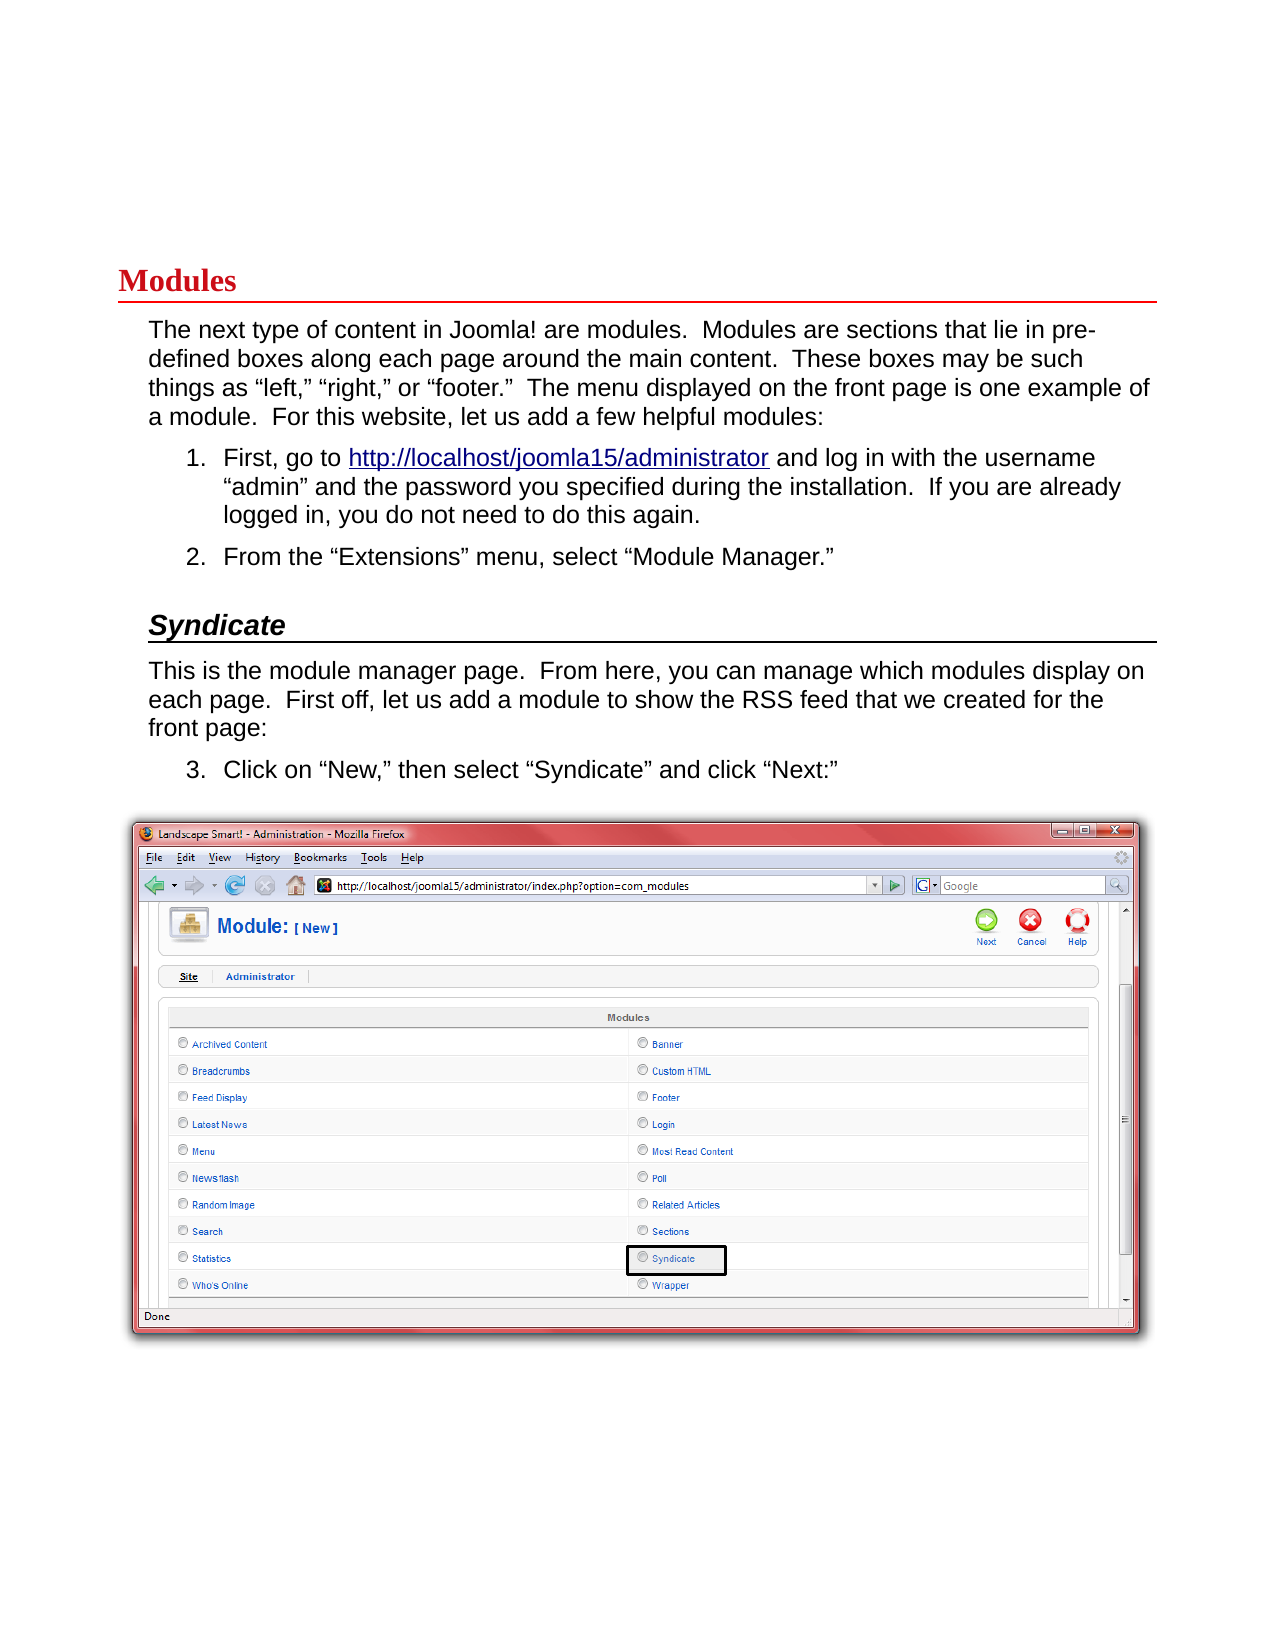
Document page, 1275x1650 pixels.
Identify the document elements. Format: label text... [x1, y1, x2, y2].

list First, go to http://localhost/joomla15/administrator and log in with the username “admin” and the password you specified during the installation. If you are already logged in, you do not need to do this again. [186, 443, 1157, 529]
list From the “Extensions” menu, select “Module Manager.” [186, 542, 1157, 570]
picture [119, 810, 1156, 1350]
text The next type of content in Joomla! are modules. Modules are sections that lie in pre-defined boxes along each page around the main content. These boxes may be such things as “left,” “right,” or “footer.” The menu displayed on the front page is one example of a module. For this website, let us add a few helpful modules: [148, 315, 1157, 430]
subtitle Syndicate [148, 608, 1157, 641]
list Click on “New,” then select “Syndicate” and click “Next:” [186, 755, 1157, 783]
text This is the module manager page. From here, you can manage which modules display on each page. First off, let us add a module to show the RSS feed that we created for the front page: [148, 656, 1157, 742]
subtitle Modules [118, 262, 1157, 301]
